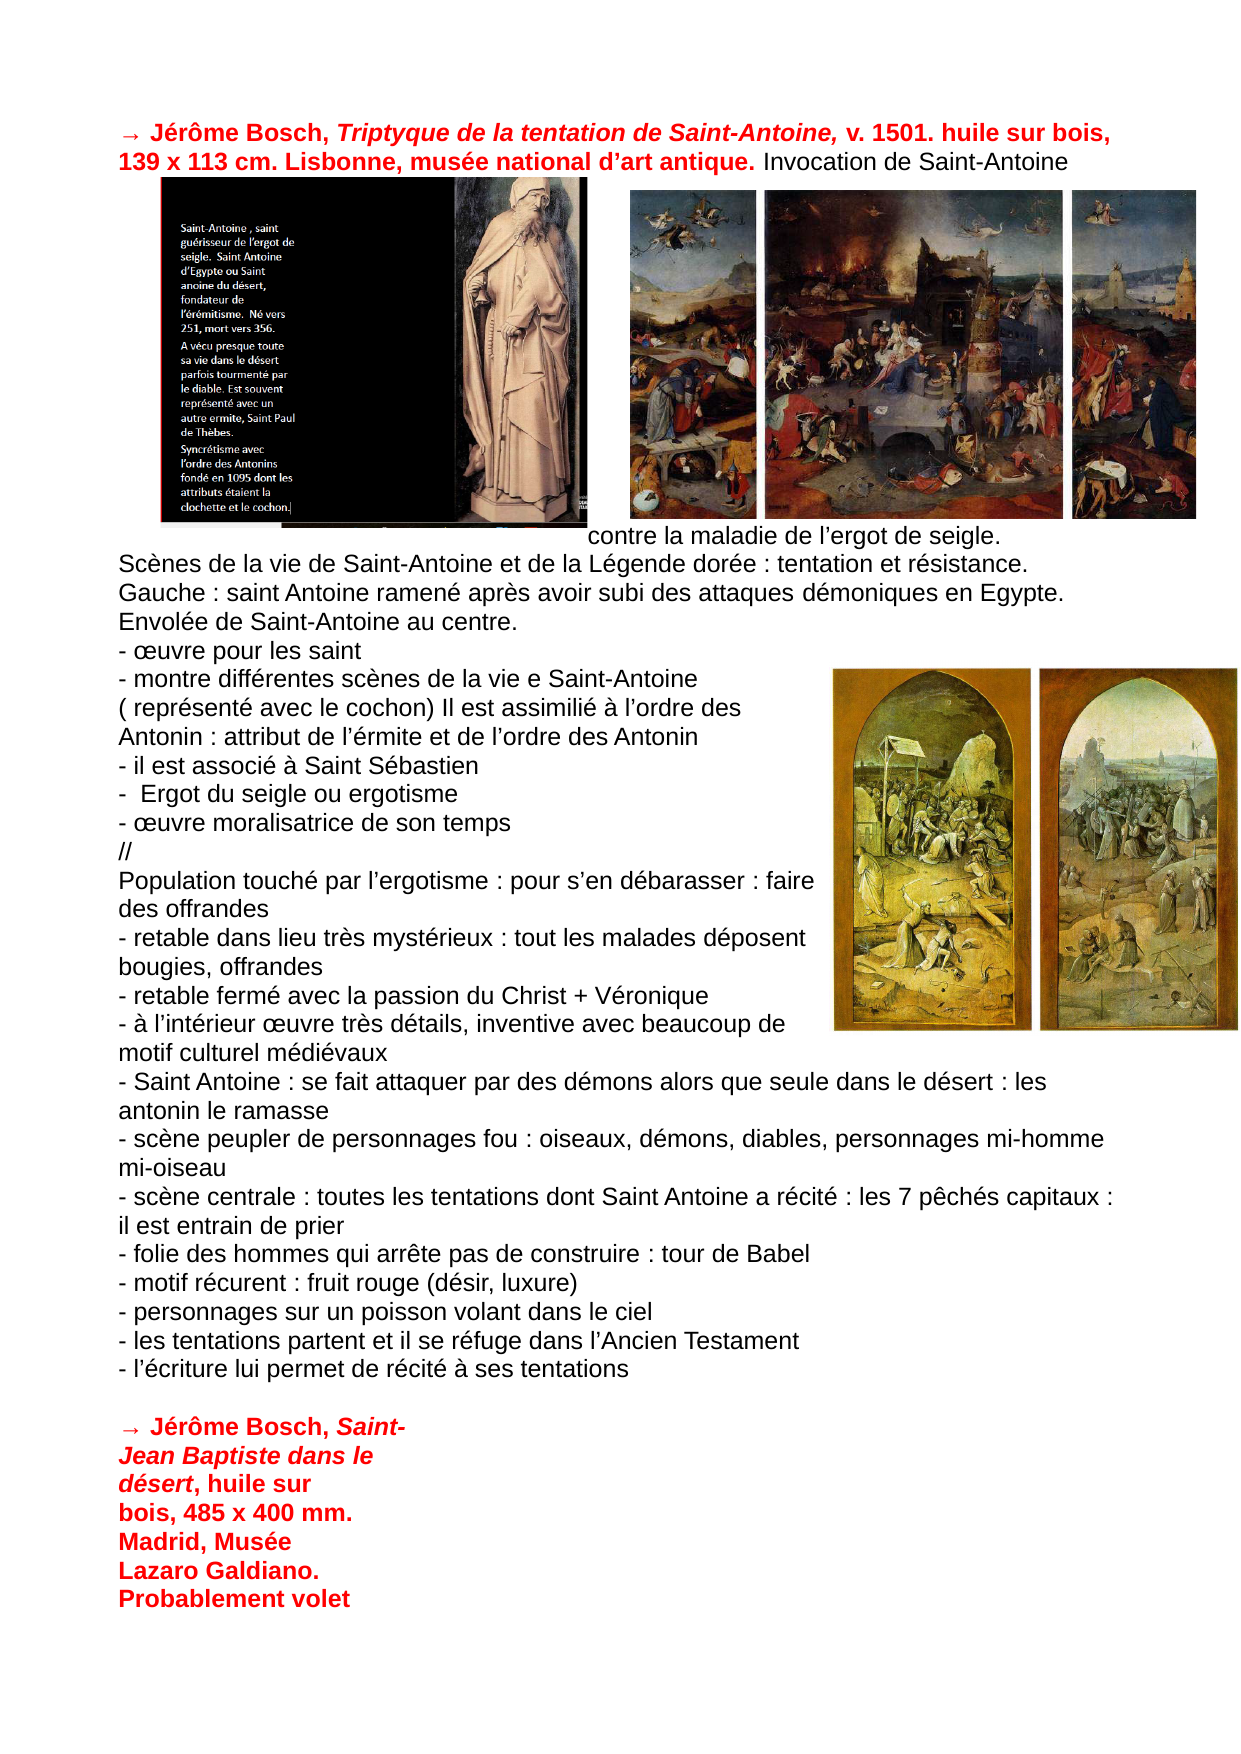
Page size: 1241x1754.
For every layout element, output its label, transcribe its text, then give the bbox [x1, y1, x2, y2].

text - à l’intérieur œuvre très détails, inventive avec beaucoup de motif culturel médiévaux [118, 1009, 1122, 1067]
text - les tentations partent et il se réfuge dans l’Ancien Testament [118, 1326, 1122, 1354]
text - œuvre pour les saint [118, 636, 1122, 664]
text - Saint Antoine : se fait attaquer par des démons alors que seule dans le désert : les antonin le ramasse [118, 1067, 1122, 1124]
text // [118, 837, 829, 866]
text Probablement volet [118, 1584, 1122, 1613]
text - œuvre moralisatrice de son temps [118, 808, 829, 837]
text - il est associé à Saint Sébastien [118, 751, 829, 779]
text - personnages sur un poisson volant dans le ciel [118, 1297, 1122, 1326]
text - Ergot du seigle ou ergotisme [118, 779, 829, 808]
text Lazaro Galdiano. [118, 1556, 1122, 1584]
picture [829, 660, 1241, 1036]
text Scènes de la vie de Saint-Antoine et de la Légende dorée : tentation et résistance. Gauche : saint Antoine ramené après avoir subi des attaques démoniques en Egypte. Envolée de Saint-Antoine au centre. [118, 549, 1122, 636]
text Madrid, Musée [118, 1527, 1122, 1556]
text - folie des hommes qui arrête pas de construire : tour de Babel [118, 1239, 1122, 1268]
picture [630, 190, 1197, 519]
text Population touché par l’ergotisme : pour s’en débarasser : faire des offrandes [118, 866, 829, 923]
text - montre différentes scènes de la vie e Saint-Antoine ( représenté avec le cochon) Il est assimilié à l’ordre des Antonin : attribut de l’érmite et de l’ordre des Antonin [118, 664, 829, 751]
text - retable fermé avec la passion du Christ + Véronique [118, 981, 829, 1009]
text désert, huile sur [118, 1469, 1122, 1498]
text - motif récurent : fruit rouge (désir, luxure) [118, 1268, 1122, 1297]
text bois, 485 x 400 mm. [118, 1498, 1122, 1527]
text Jean Baptiste dans le [118, 1441, 1122, 1469]
text - retable dans lieu très mystérieux : tout les malades déposent bougies, offrandes [118, 923, 829, 981]
text → Jérôme Bosch, Triptyque de la tentation de Saint-Antoine, v. 1501. huile sur bois, 139 x 113 cm. Lisbonne, musée national d’art antique. Invocation de Saint-Antoine contre la maladie de l’ergot de seigle. [118, 118, 1122, 549]
picture [160, 177, 588, 528]
text - l’écriture lui permet de récité à ses tentations [118, 1354, 1122, 1383]
text → Jérôme Bosch, Saint- [118, 1412, 1122, 1441]
text - scène peupler de personnages fou : oiseaux, démons, diables, personnages mi-homme mi-oiseau [118, 1124, 1122, 1182]
text - scène centrale : toutes les tentations dont Saint Antoine a récité : les 7 pêchés capitaux : il est entrain de prier [118, 1182, 1122, 1239]
